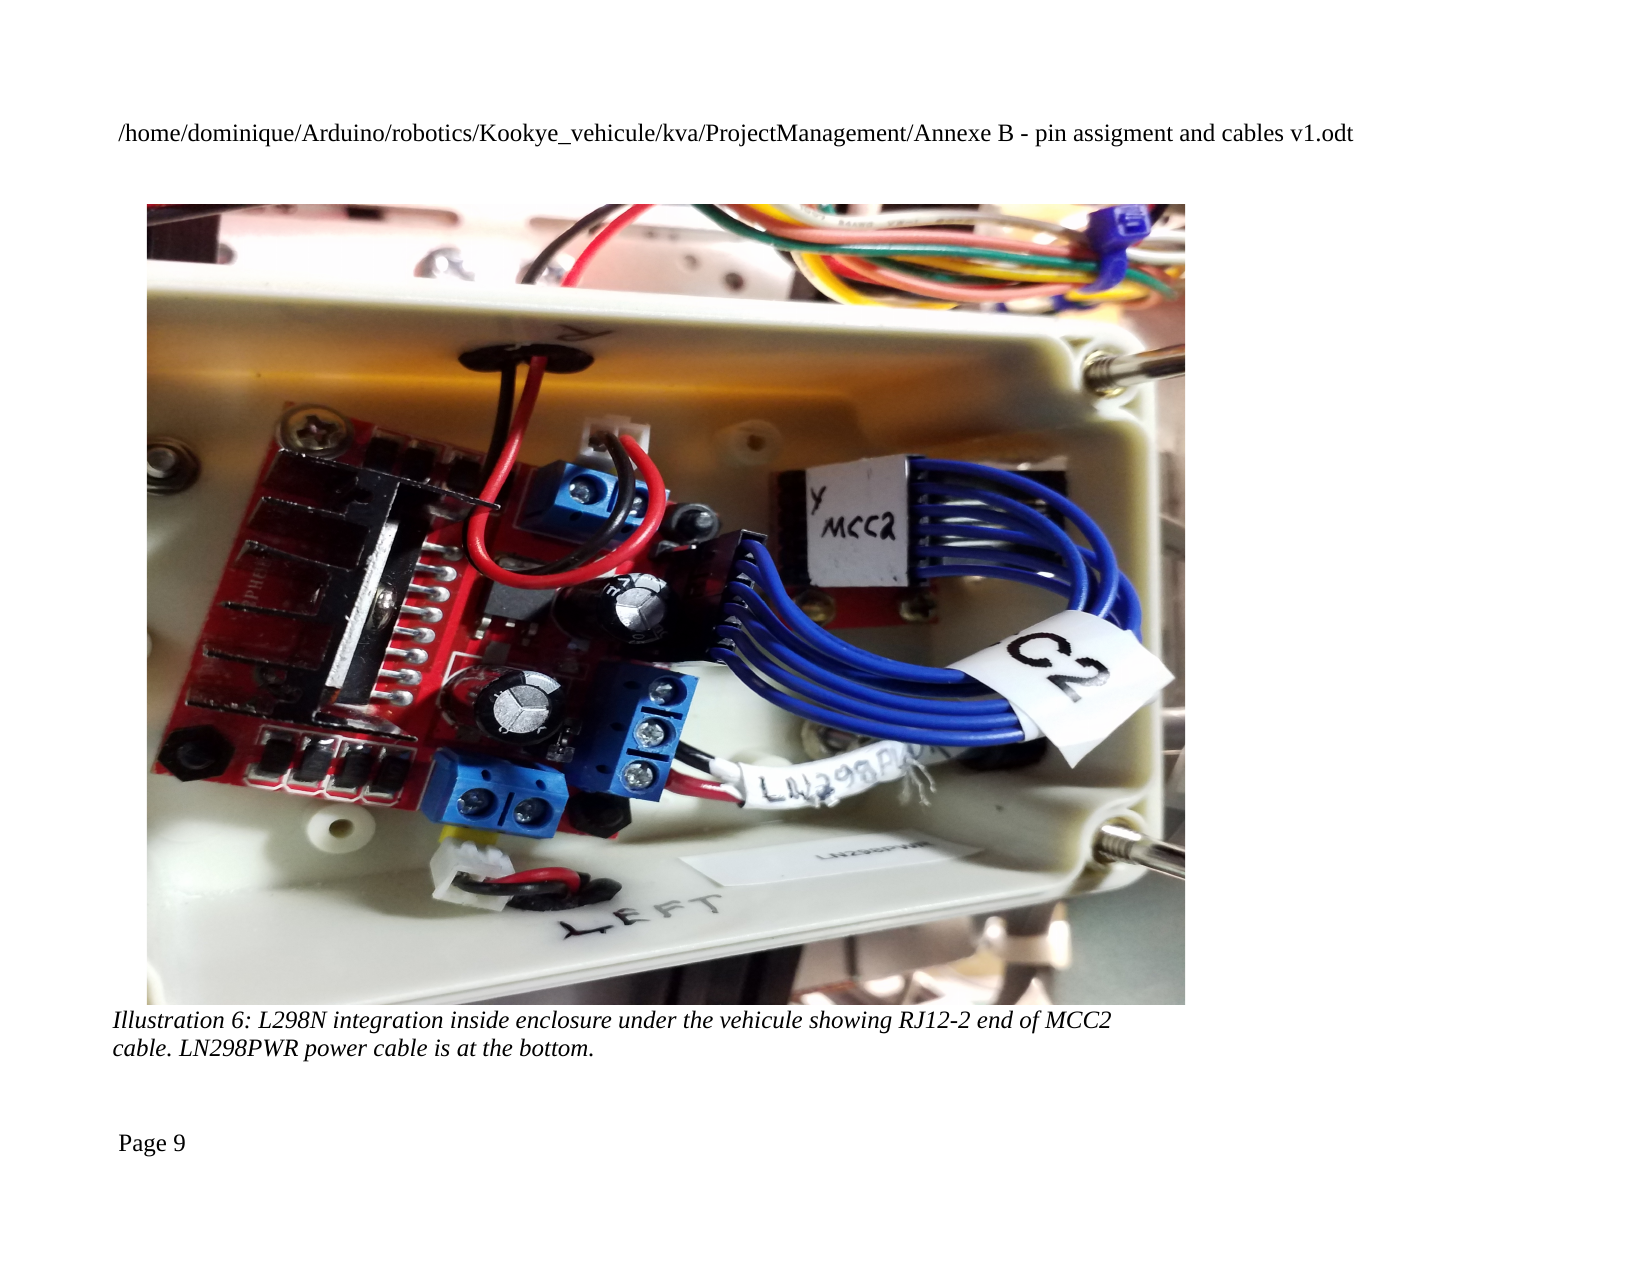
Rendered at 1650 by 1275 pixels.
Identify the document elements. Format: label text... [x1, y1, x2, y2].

picture [146, 204, 1186, 1005]
text Illustration 6: L298N integration inside enclosure under the vehicule showing RJ12-2 end of MCC2 cable. LN298PWR power cable is at the bottom. [112, 464, 1135, 1062]
